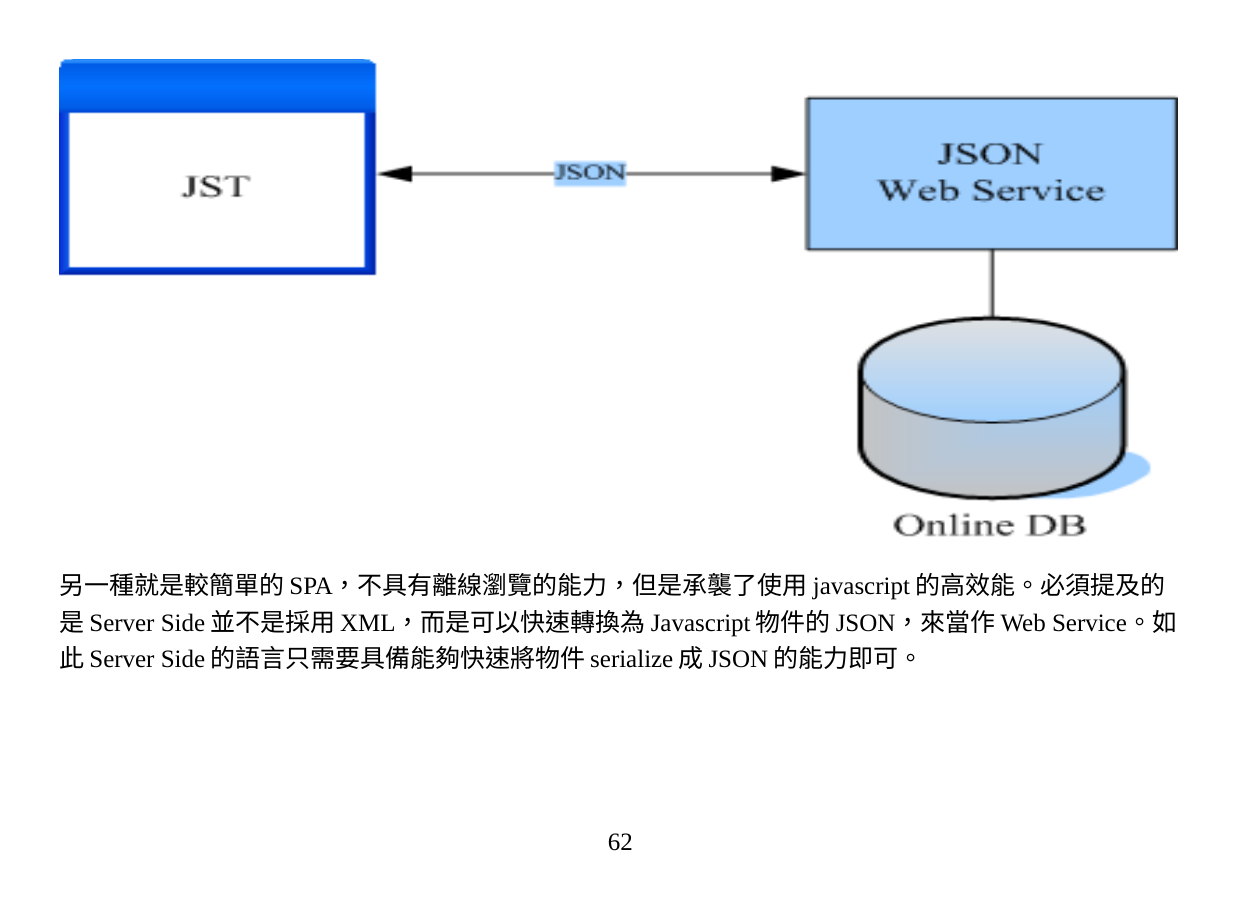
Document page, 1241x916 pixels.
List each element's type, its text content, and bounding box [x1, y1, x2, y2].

picture [59, 59, 1178, 546]
text 另一種就是較簡單的SPA，不具有離線瀏覽的能力，但是承襲了使用javascript的高效能。必須提及的是Server Side並不是採用XML，而是可以快速轉換為Javascript物件的JSON，來當作Web Service。如此Server Side的語言只需要具備能夠快速將物件serialize成JSON的能力即可。 [59, 566, 1181, 674]
